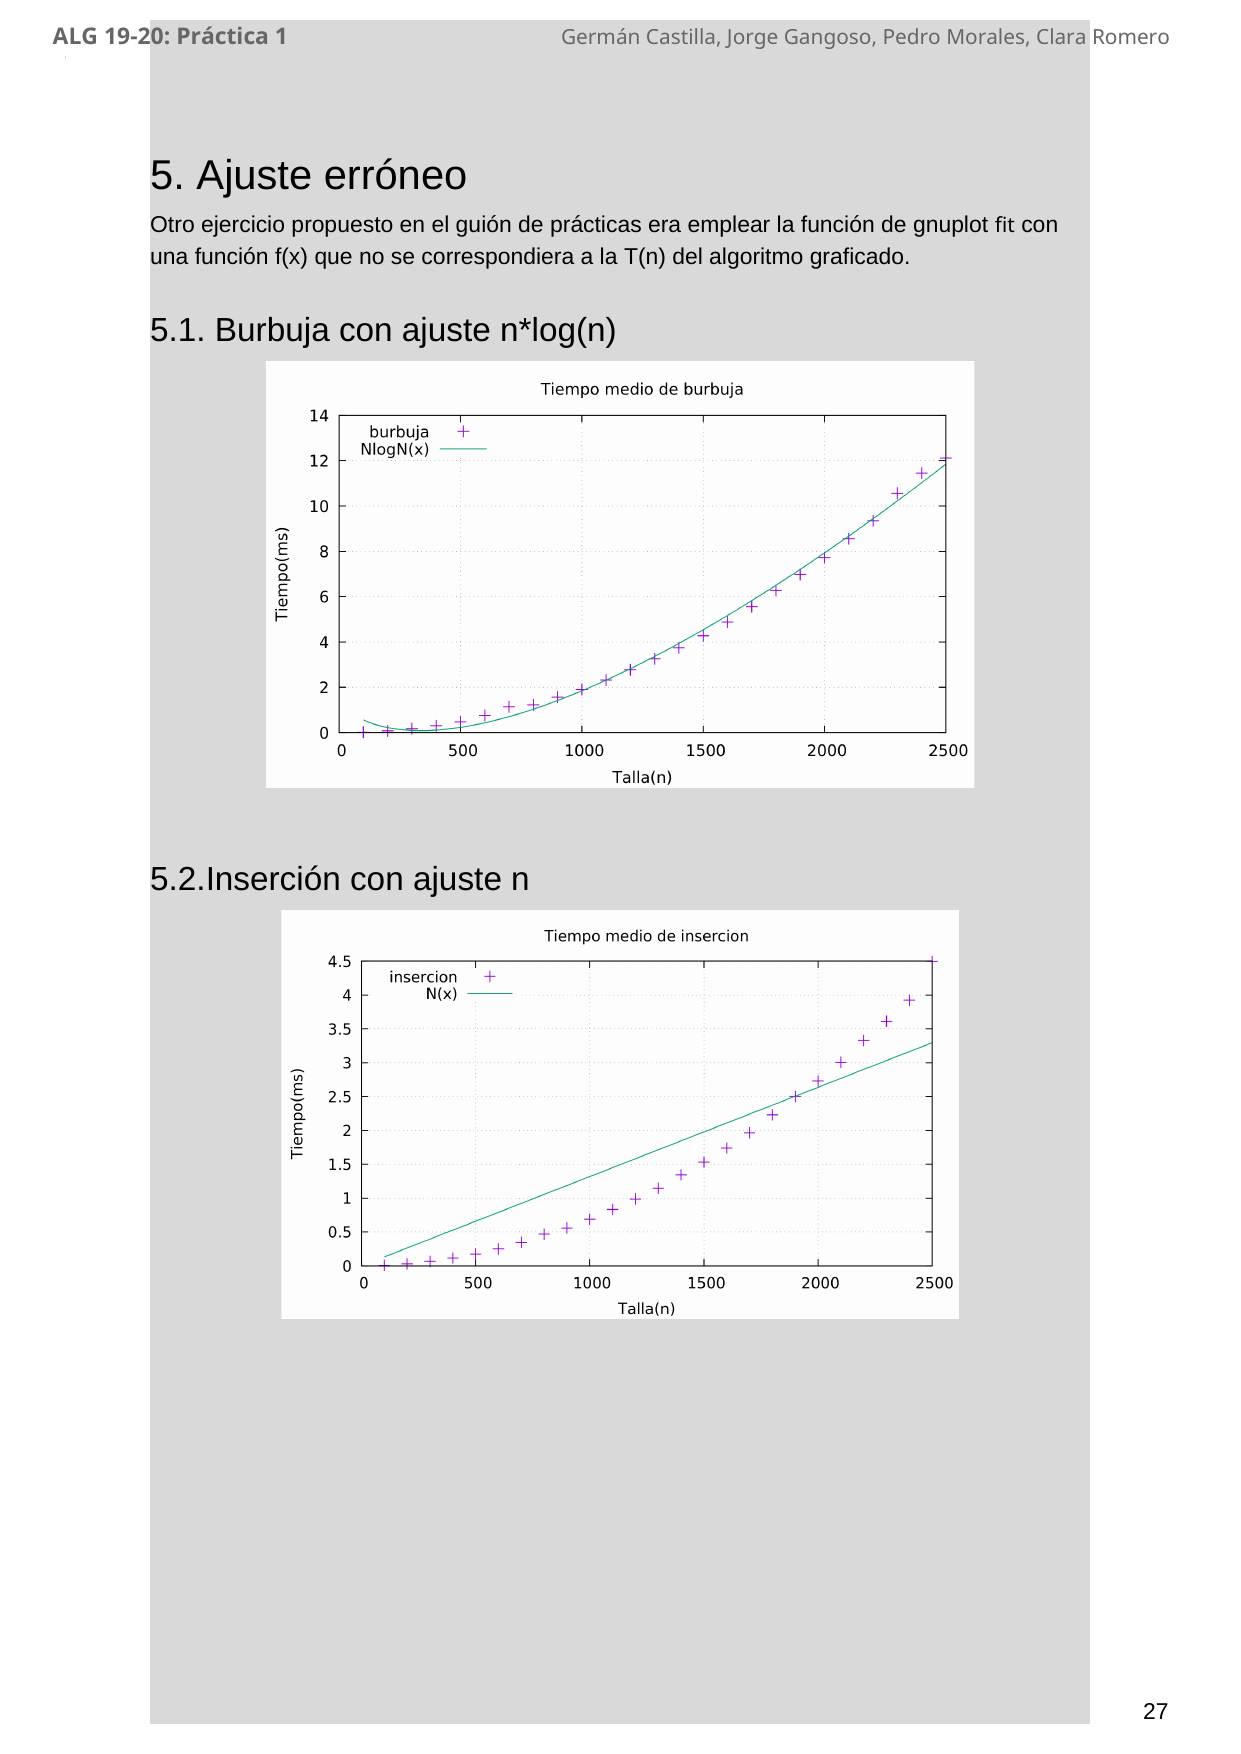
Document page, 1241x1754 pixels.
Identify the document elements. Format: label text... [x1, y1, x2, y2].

picture [281, 910, 959, 1319]
subtitle 5.2.Inserción con ajuste n [150, 859, 1090, 897]
subtitle 5. Ajuste erróneo [150, 150, 1090, 198]
picture [265, 361, 975, 788]
subtitle 5.1. Burbuja con ajuste n*log(n) [150, 310, 1090, 349]
text Otro ejercicio propuesto en el guión de prácticas era emplear la función de gnuplot fit con una función f(x) que no se correspondiera a la T(n) del algoritmo graficado. [150, 210, 1090, 269]
